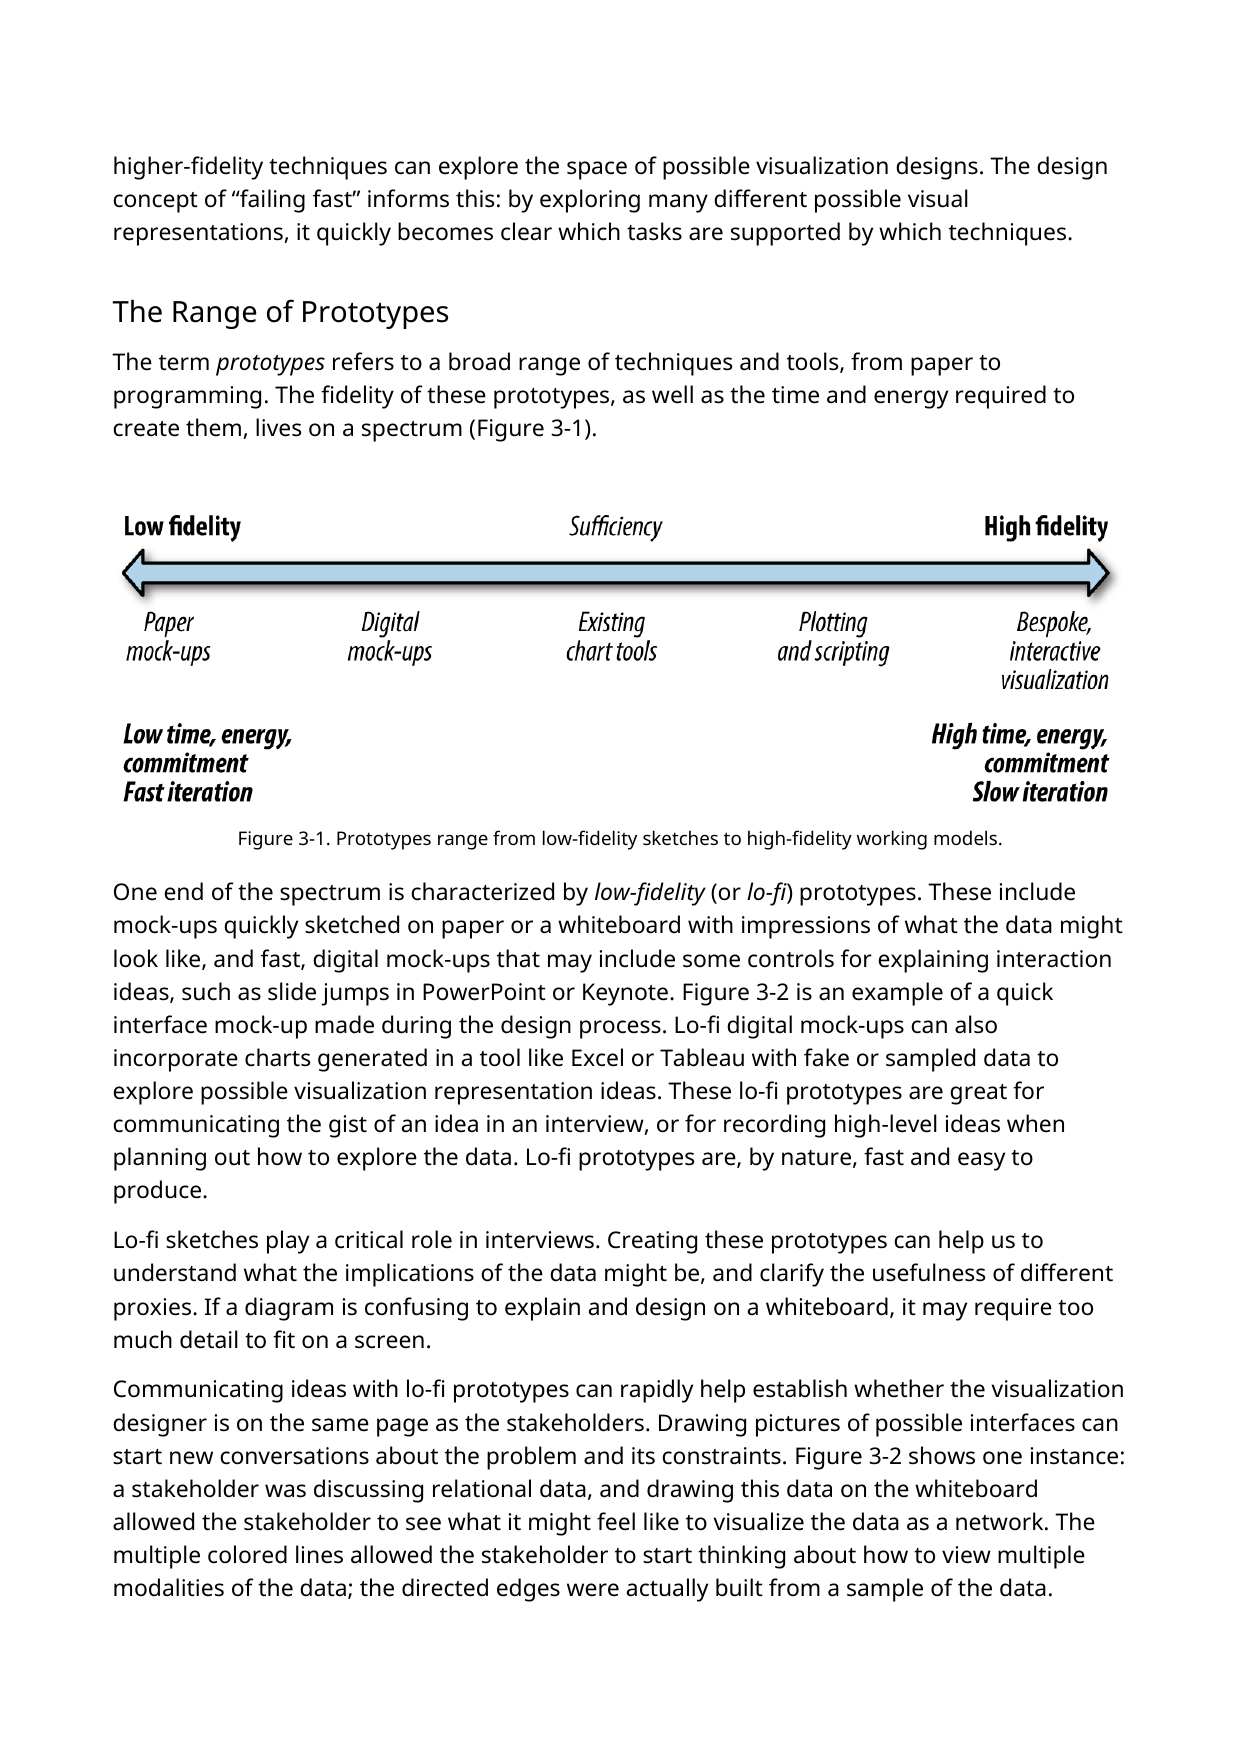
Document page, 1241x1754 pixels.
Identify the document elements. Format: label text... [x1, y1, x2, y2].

text The term prototypes refers to a broad range of techniques and tools, from paper to programming. The fidelity of these prototypes, as well as the time and energy required to create them, lives on a spectrum (Figure 3-1). [112, 346, 1128, 443]
text Lo-fi sketches play a critical role in interviews. Creating these prototypes can help us to understand what the implications of the data might be, and clarify the usefulness of different proxies. If a diagram is confusing to explain and design on a whiteboard, it may require too much detail to fit on a screen. [112, 1224, 1128, 1355]
text One end of the spectrum is characterized by low-fidelity (or lo-fi) prototypes. These include mock-ups quickly sketched on paper or a whiteboard with impressions of what the data might look like, and fast, digital mock-ups that may include some controls for explaining interaction ideas, such as slide jumps in PowerPoint or Keynote. Figure 3-2 is an example of a quick interface mock-up made during the design process. Lo-fi digital mock-ups can also incorporate charts generated in a tool like Excel or Tableau with fake or sampled data to explore possible visualization representation ideas. These lo-fi prototypes are great for communicating the gist of an idea in an interview, or for recording high-level ideas when planning out how to explore the data. Lo-fi prototypes are, by nature, fast and easy to produce. [112, 876, 1128, 1206]
text higher-fidelity techniques can explore the space of possible visualization designs. The design concept of “failing fast” informs this: by exploring many different possible visual representations, it quickly becomes clear which tasks are supported by which techniques. [112, 150, 1128, 247]
subtitle The Range of Prototypes [112, 291, 1128, 331]
text Communicating ideas with lo-fi prototypes can rapidly help establish whether the visualization designer is on the same page as the stakeholders. Drawing pictures of possible interfaces can start new conversations about the problem and its constraints. Figure 3-2 shows one instance: a stakeholder was discussing relational data, and drawing this data on the whiteboard allowed the stakeholder to see what it might feel like to visualize the data as a network. The multiple colored lines allowed the stakeholder to start thinking about how to view multiple modalities of the data; the directed edges were actually built from a sample of the data. [112, 1373, 1128, 1603]
subtitle Figure 3-1. Prototypes range from low-fidelity sketches to high-fidelity working models. [142, 826, 1098, 851]
